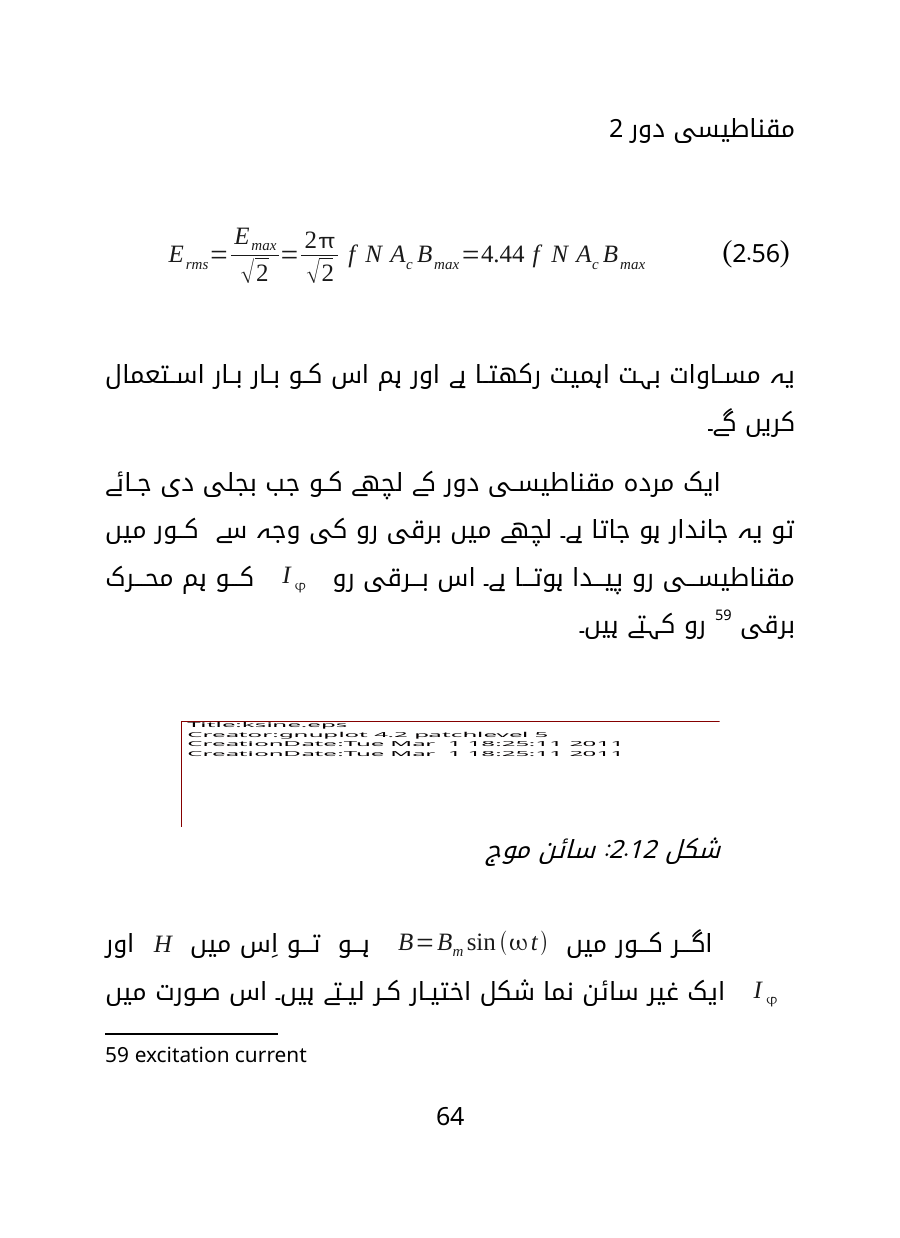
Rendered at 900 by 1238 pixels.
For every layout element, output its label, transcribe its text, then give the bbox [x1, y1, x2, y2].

text یہ مساوات بہت اہمیت رکھتا ہے اور ہم اس کو بار بار استعمال کریں گے۔ [105, 352, 795, 447]
table_header (2.56) [698, 216, 795, 305]
text excitation current [105, 1040, 795, 1068]
text اگر کور میں ہو تو اِس میںاور ایک غیر سائن نما شکل اختیار کر لیتے ہیں۔ اس صورت میں اِن کے آر ایم ایس مقداراور ہوتے ہیں، جہاں [105, 921, 795, 1015]
text شکل 2.12: سائن موج [180, 720, 720, 874]
table_header [105, 216, 698, 305]
text ایک مردہ مقناطیسی دور کے لچھے کو جب بجلی دی جائے تو یہ جاندار ہو جاتا ہے۔ لچھے میں برقی رو کی وجہ سے کور میں مقناطیسی رو پیدا ہوتا ہے۔ اس برقی رو کو ہم محرک برقی رو کہتے ہیں۔ [105, 459, 795, 649]
